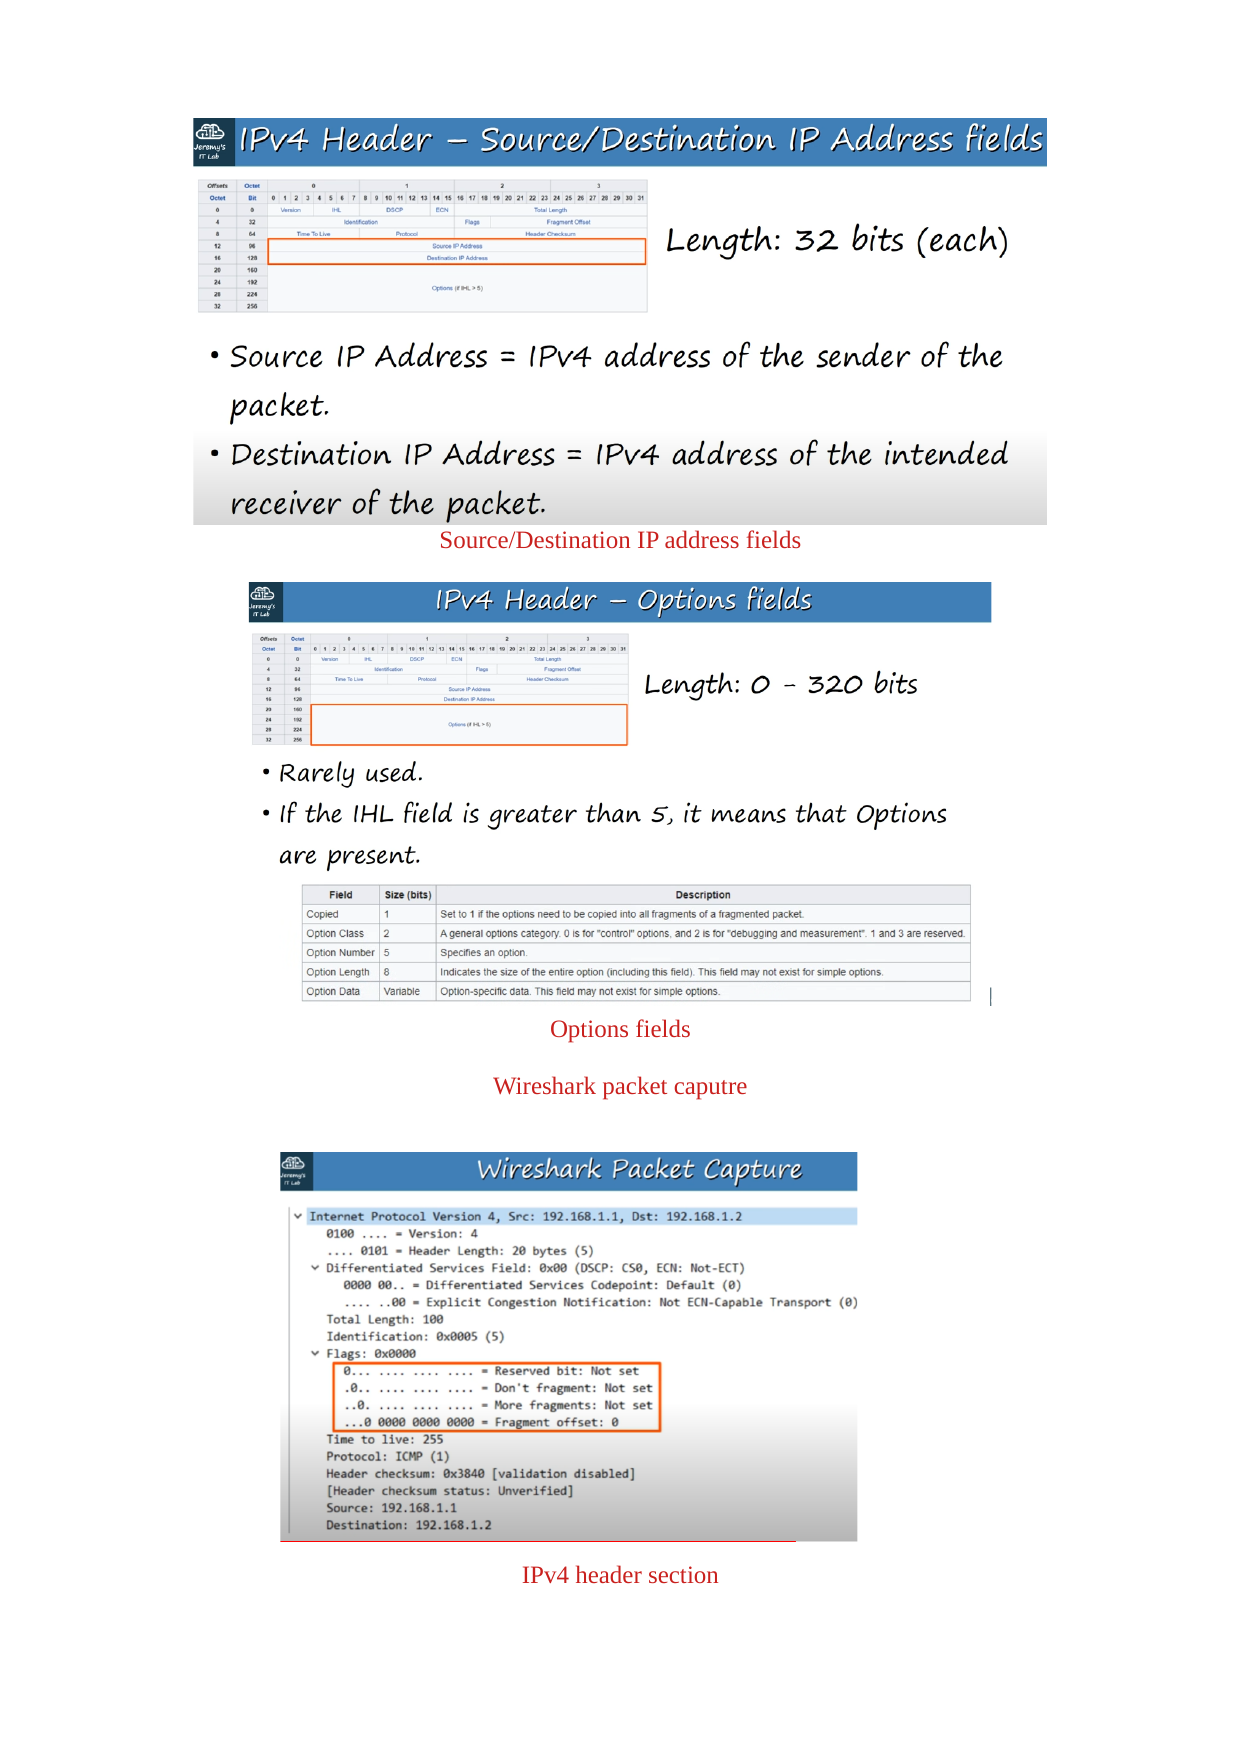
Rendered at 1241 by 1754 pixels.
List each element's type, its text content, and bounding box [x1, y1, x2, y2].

text Wireshark packet caputre [118, 1071, 1122, 1100]
picture [193, 118, 1047, 525]
text Source/Destination IP address fields [118, 118, 1122, 554]
picture [280, 1152, 858, 1542]
picture [248, 582, 992, 1006]
text Options fields [118, 1014, 1122, 1042]
text IPv4 header section [118, 1560, 1122, 1589]
